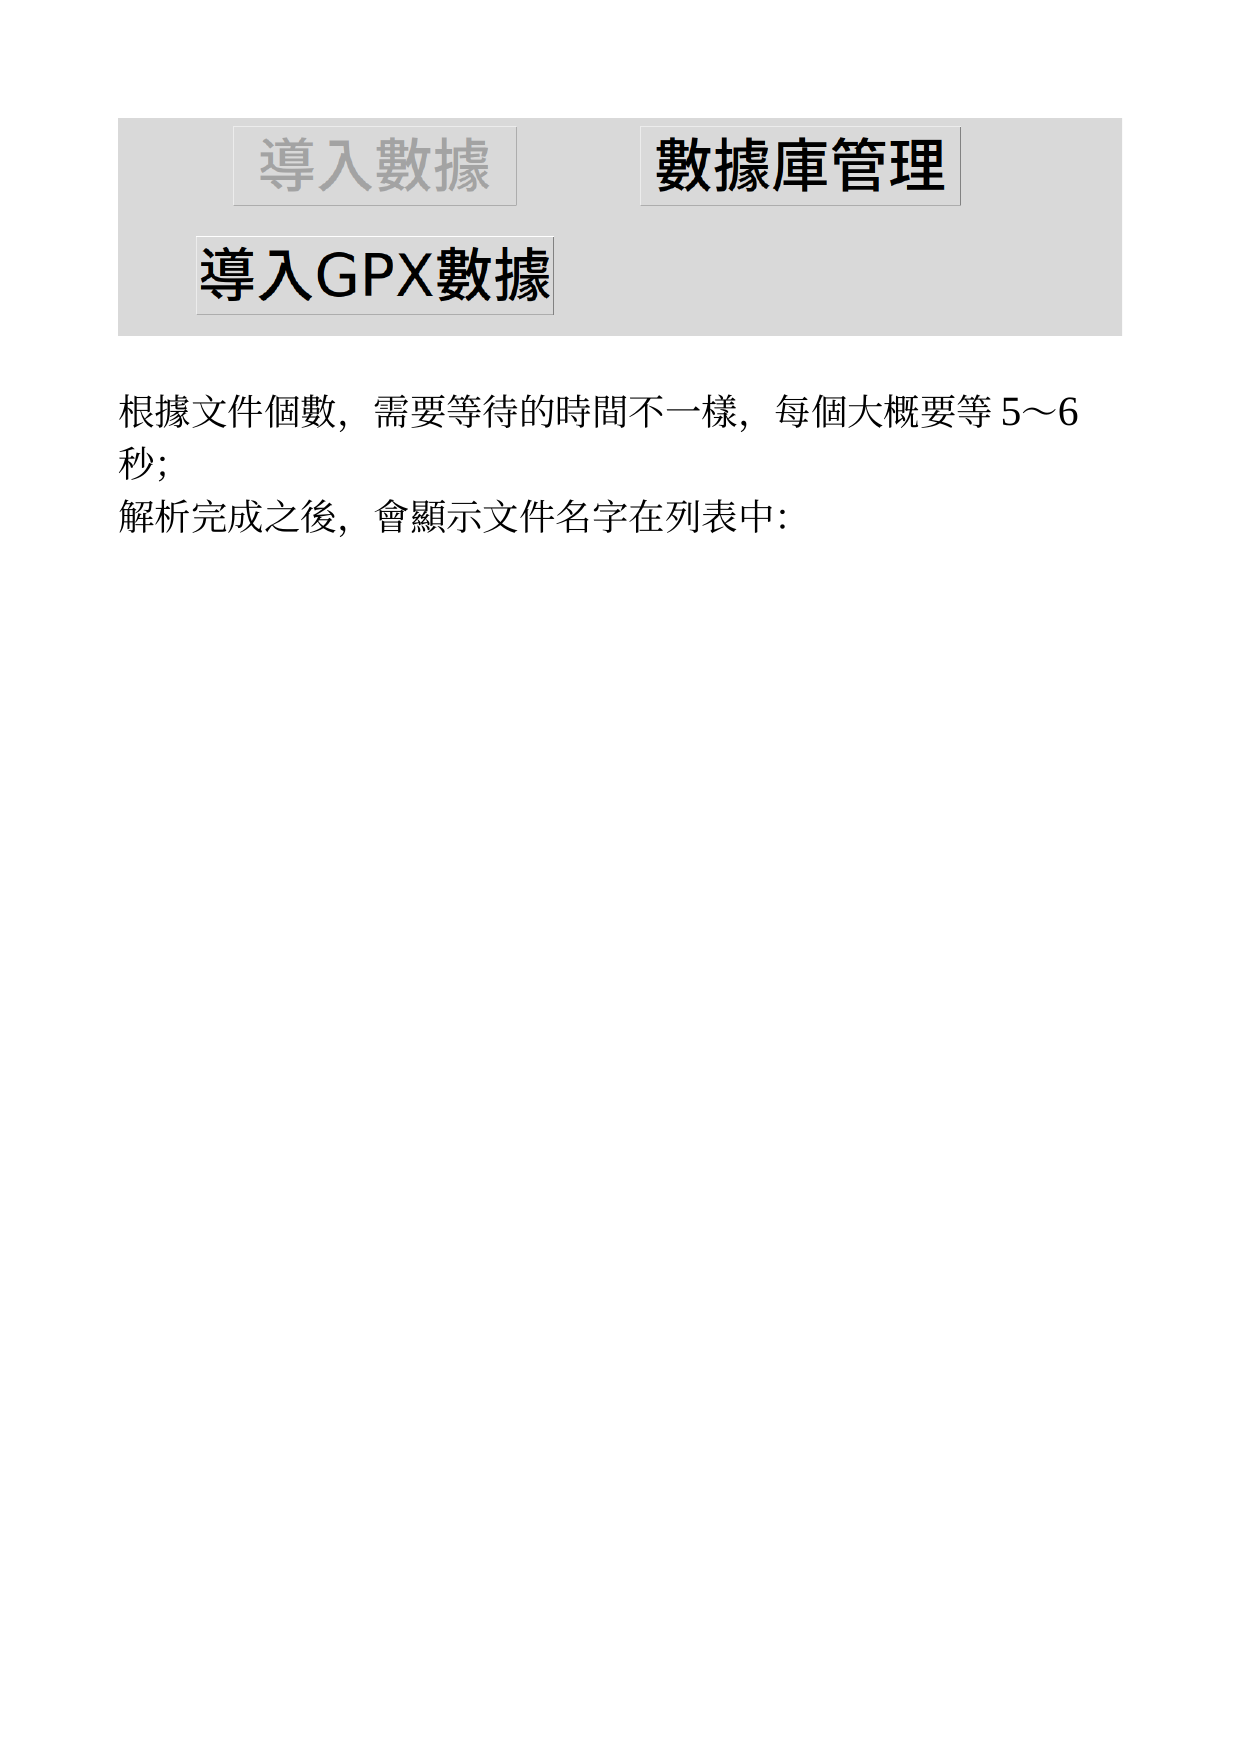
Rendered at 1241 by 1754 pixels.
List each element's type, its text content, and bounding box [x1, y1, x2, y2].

text 根據文件個數，需要等待的時間不一樣，每個大概要等5～6秒； [118, 383, 1122, 488]
text 解析完成之後，會顯示文件名字在列表中： [118, 488, 1122, 540]
picture [118, 118, 1123, 336]
